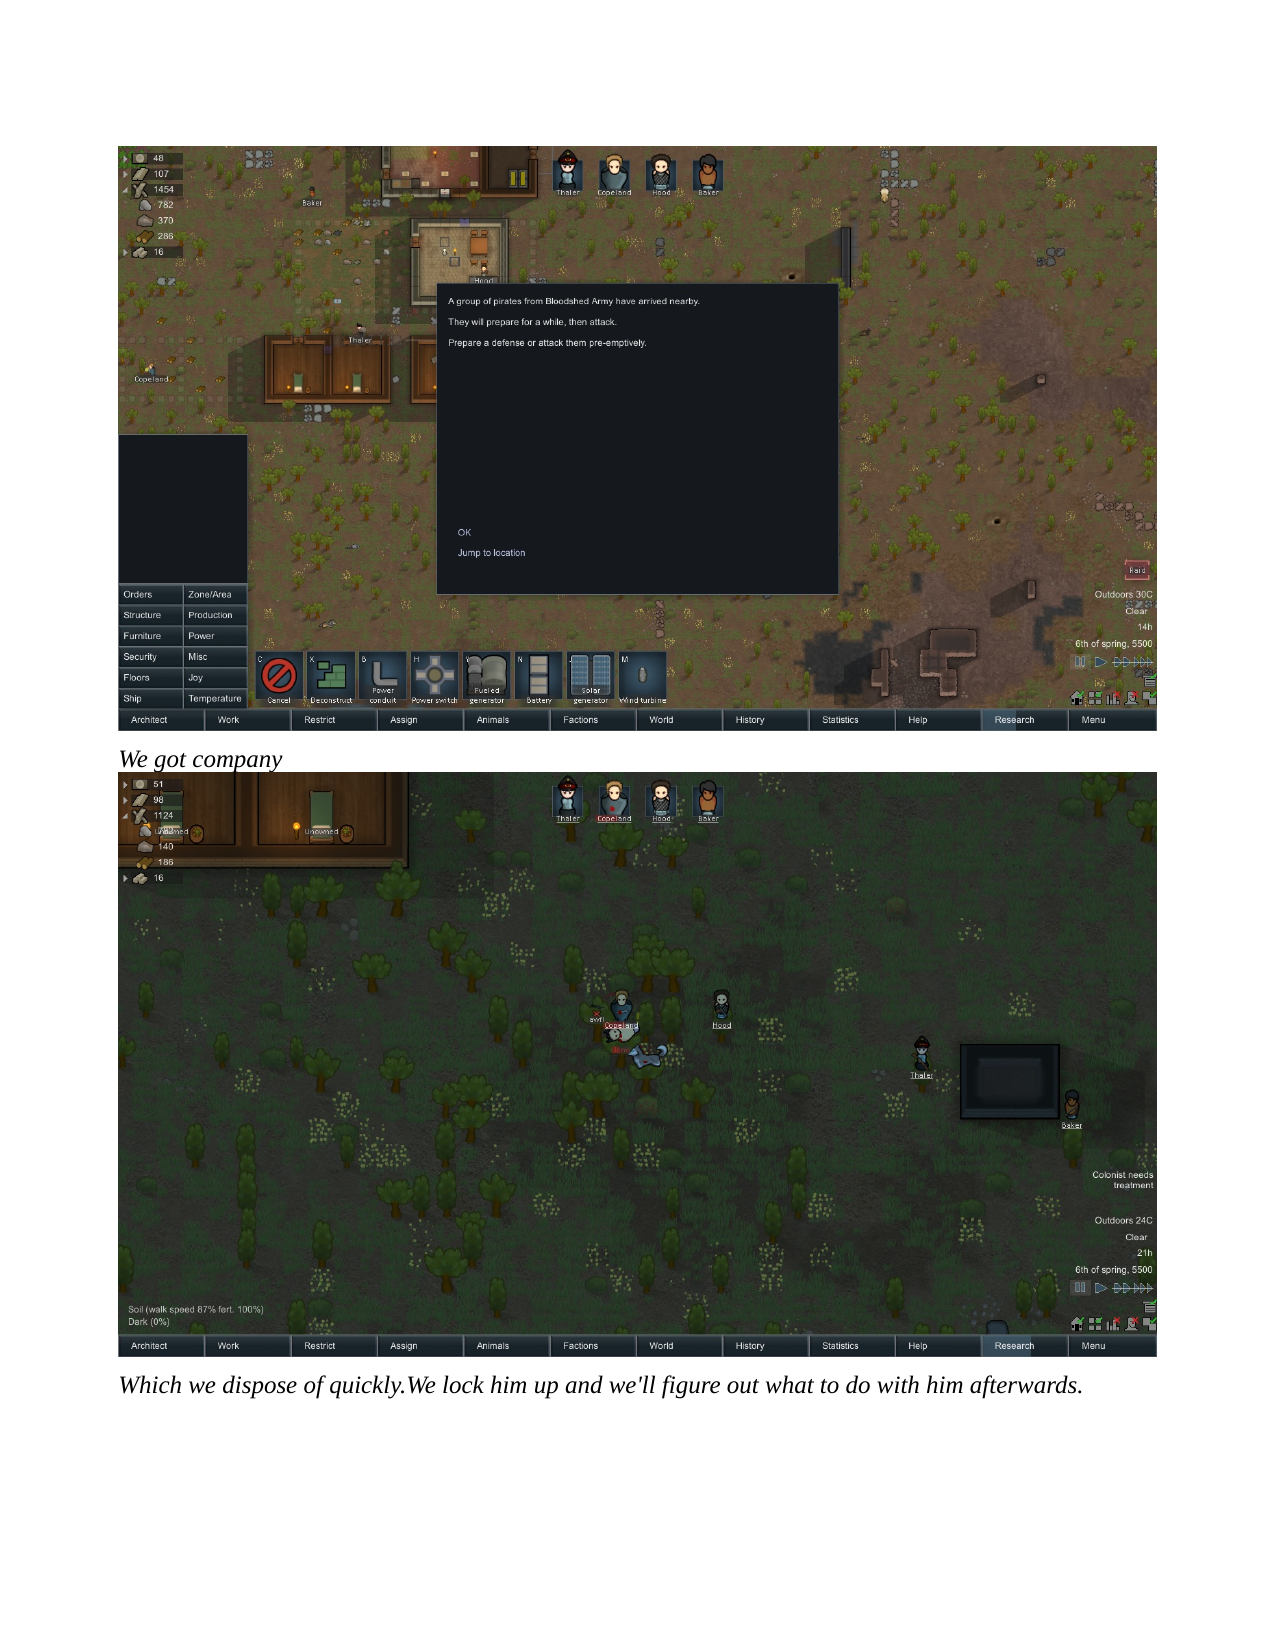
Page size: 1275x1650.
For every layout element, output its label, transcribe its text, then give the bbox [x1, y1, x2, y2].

picture [118, 772, 1157, 1370]
picture [118, 146, 1157, 744]
text Which we dispose of quickly.We lock him up and we'll figure out what to do with him afterwards. [118, 1370, 1157, 1399]
text We got company [118, 744, 1157, 772]
